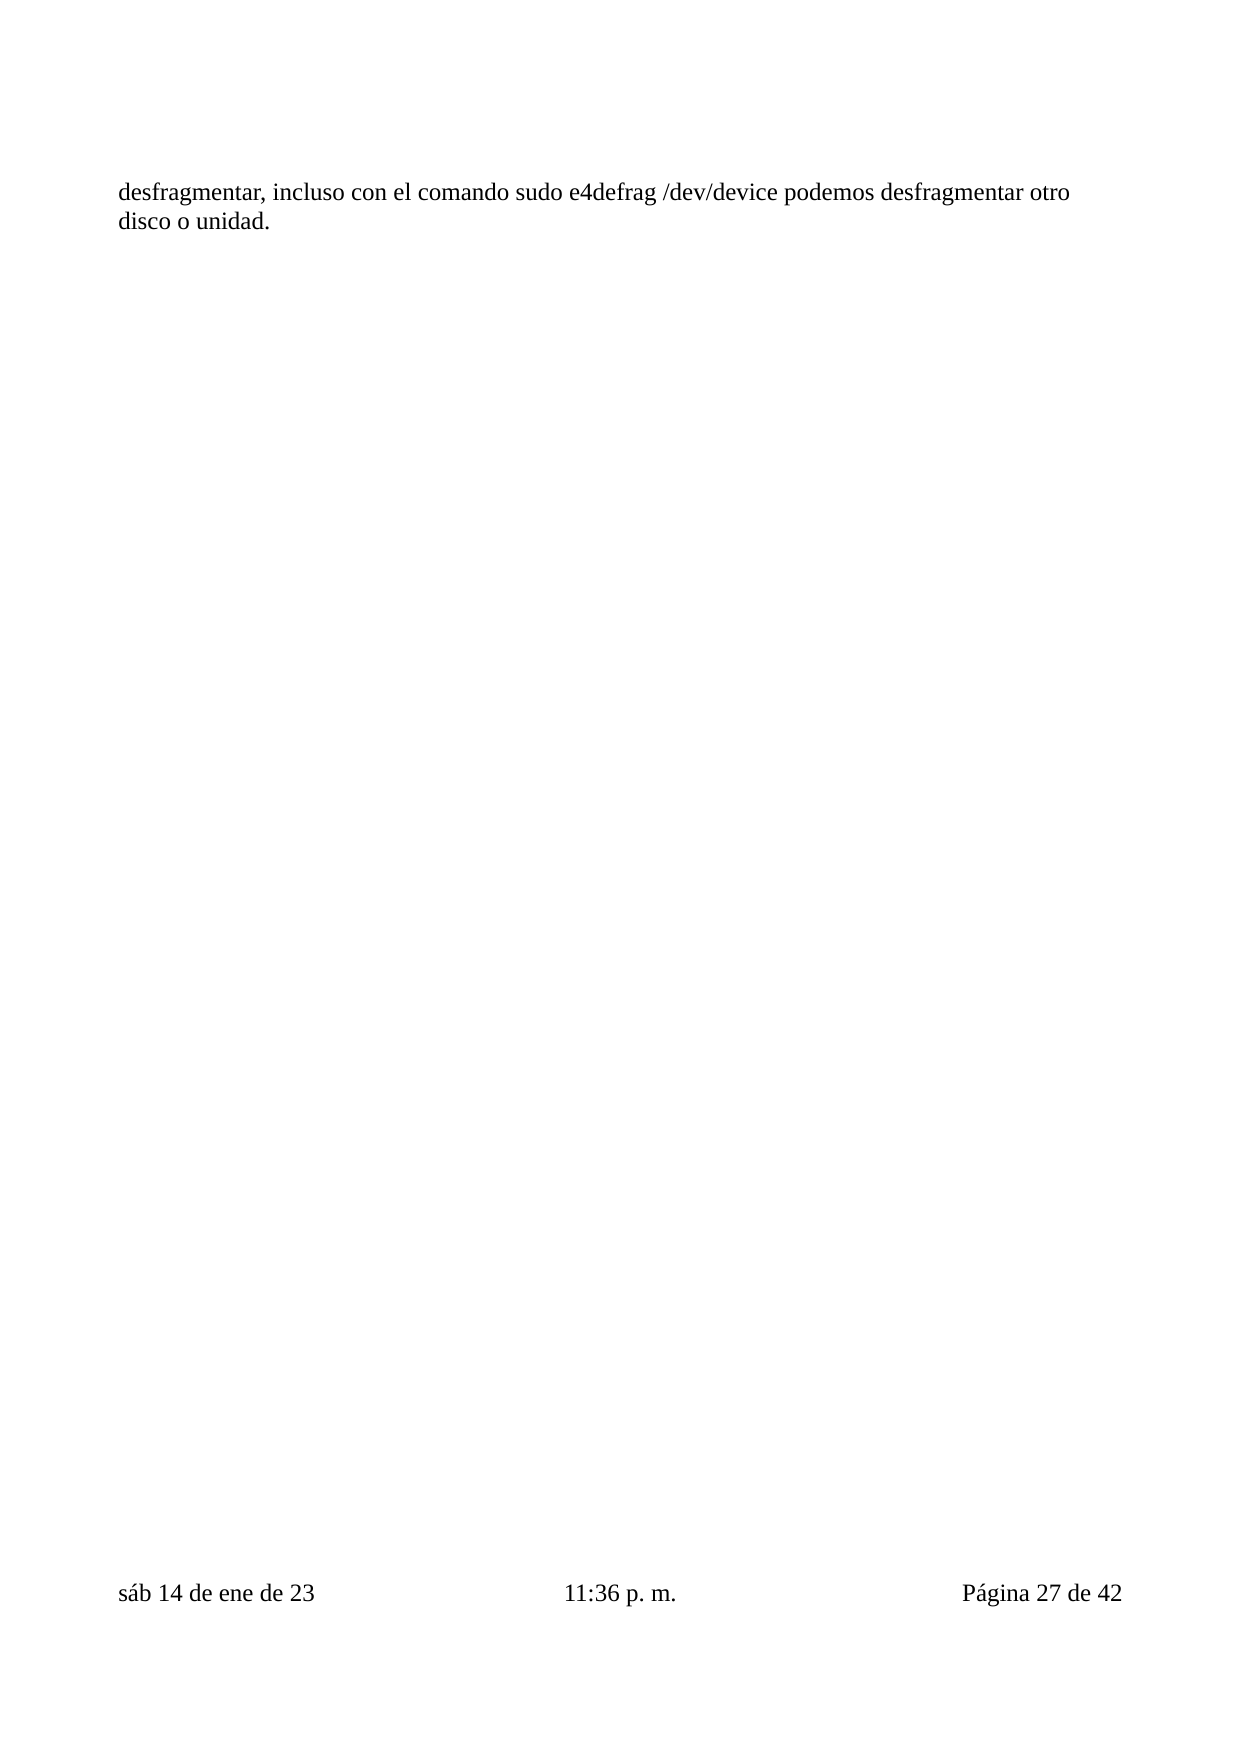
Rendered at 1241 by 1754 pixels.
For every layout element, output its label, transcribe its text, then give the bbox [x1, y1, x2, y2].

text desfragmentar, incluso con el comando sudo e4defrag /dev/device podemos desfragmentar otro disco o unidad. [118, 177, 1122, 234]
